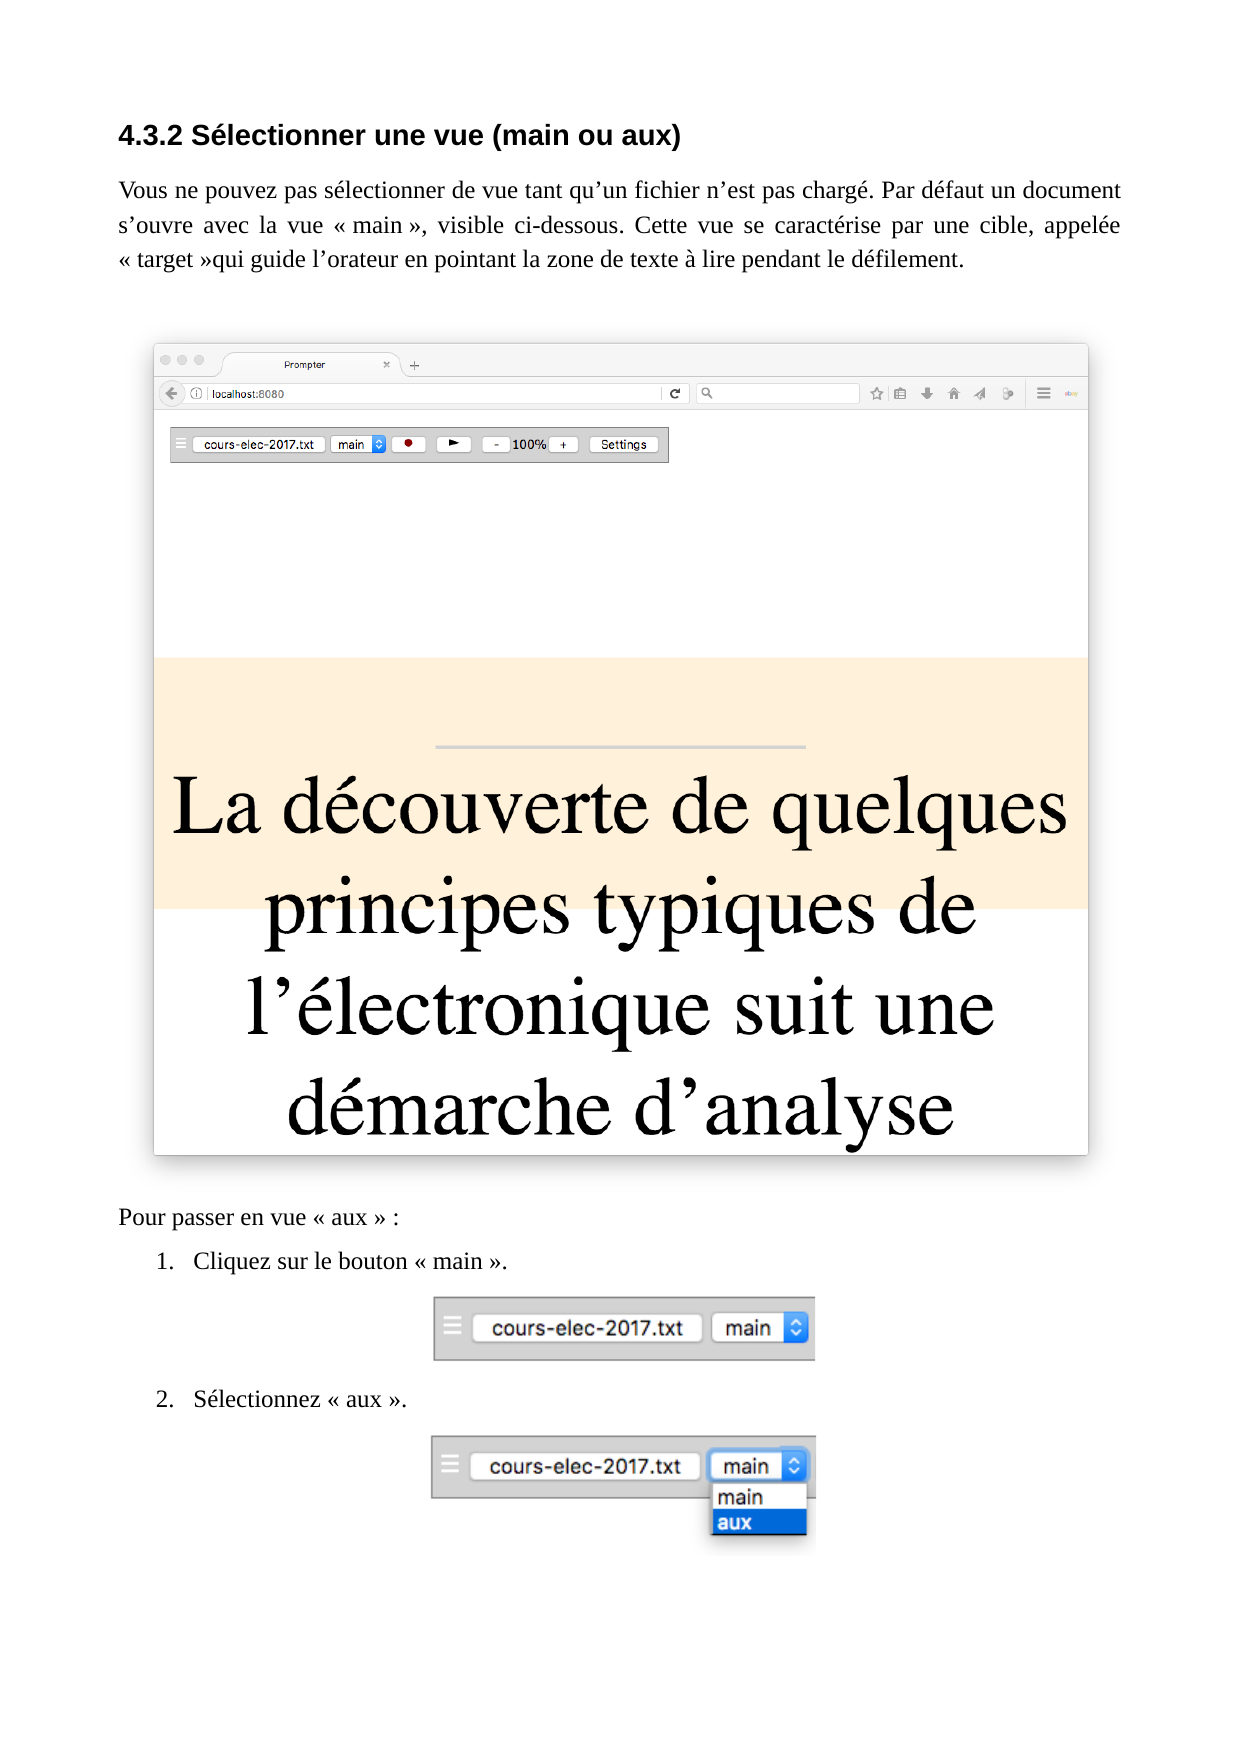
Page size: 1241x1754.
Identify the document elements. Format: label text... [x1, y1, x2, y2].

text Vous ne pouvez pas sélectionner de vue tant qu’un fichier n’est pas chargé. Par défaut un document s’ouvre avec la vue « main », visible ci-dessous. Cette vue se caractérise par une cible, appelée « target »qui guide l’orateur en pointant la zone de texte à lire pendant le défilement. [118, 175, 1122, 273]
picture [424, 1427, 817, 1556]
text [118, 288, 1122, 315]
subtitle 4.3.2 Sélectionner une vue (main ou aux) [118, 118, 1122, 152]
list Sélectionnez « aux ». [156, 1384, 1122, 1413]
picture [118, 315, 1123, 1197]
picture [425, 1289, 816, 1370]
text Pour passer en vue « aux » : [118, 1197, 1122, 1231]
list Cliquez sur le bouton « main ». [156, 1246, 1122, 1274]
